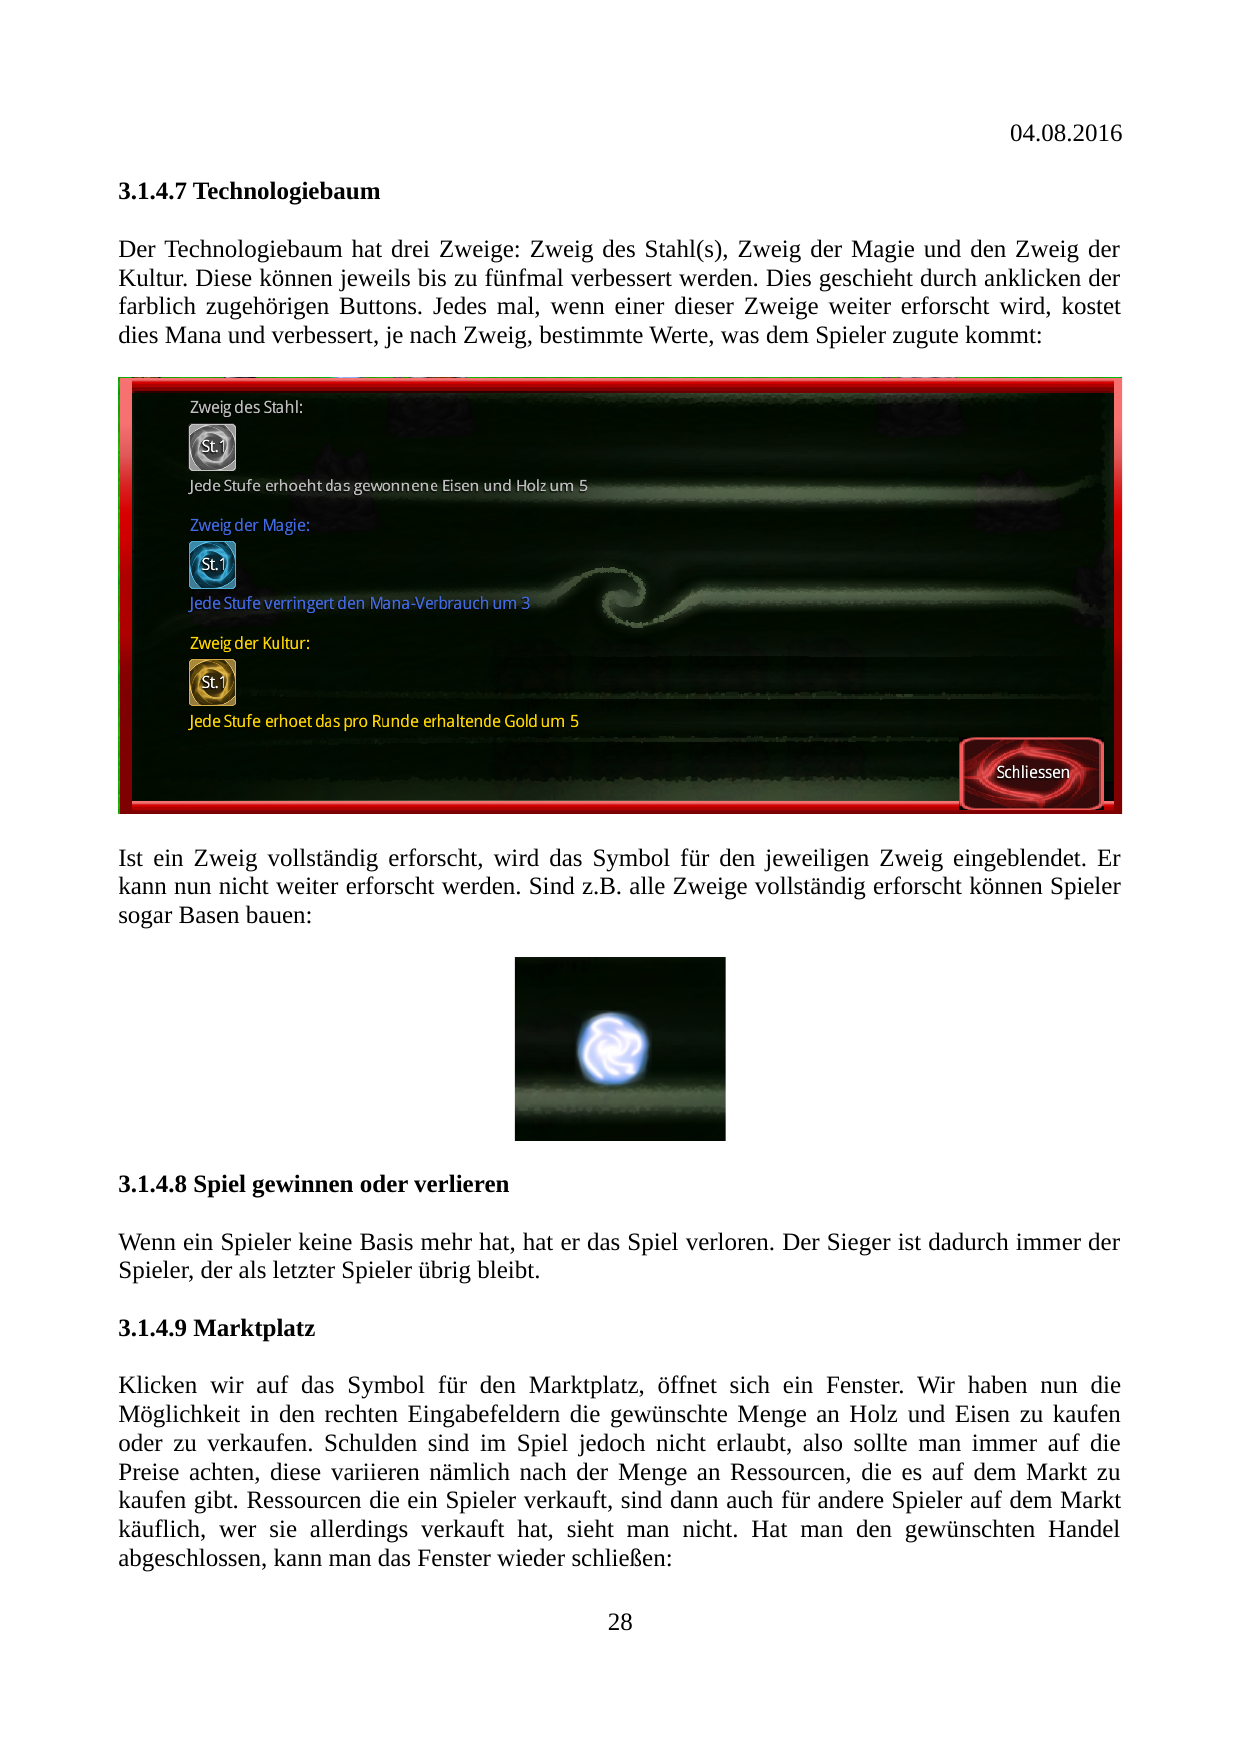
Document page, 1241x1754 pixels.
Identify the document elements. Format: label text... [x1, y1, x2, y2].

text 3.1.4.9 Marktplatz [118, 1313, 1122, 1342]
picture [118, 377, 1123, 814]
text Klicken wir auf das Symbol für den Marktplatz, öffnet sich ein Fenster. Wir haben nun die Möglichkeit in den rechten Eingabefeldern die gewünschte Menge an Holz und Eisen zu kaufen oder zu verkaufen. Schulden sind im Spiel jedoch nicht erlaubt, also sollte man immer auf die Preise achten, diese variieren nämlich nach der Menge an Ressourcen, die es auf dem Markt zu kaufen gibt. Ressourcen die ein Spieler verkauft, sind dann auch für andere Spieler auf dem Markt käuflich, wer sie allerdings verkauft hat, sieht man nicht. Hat man den gewünschten Handel abgeschlossen, kann man das Fenster wieder schließen: [118, 1370, 1122, 1572]
picture [514, 957, 726, 1141]
text Der Technologiebaum hat drei Zweige: Zweig des Stahl(s), Zweig der Magie und den Zweig der Kultur. Diese können jeweils bis zu fünfmal verbessert werden. Dies geschieht durch anklicken der farblich zugehörigen Buttons. Jedes mal, wenn einer dieser Zweige weiter erforscht wird, kostet dies Mana und verbessert, je nach Zweig, bestimmte Werte, was dem Spieler zugute kommt: [118, 234, 1122, 349]
text Wenn ein Spieler keine Basis mehr hat, hat er das Spiel verloren. Der Sieger ist dadurch immer der Spieler, der als letzter Spieler übrig bleibt. [118, 1227, 1122, 1284]
text Ist ein Zweig vollständig erforscht, wird das Symbol für den jeweiligen Zweig eingeblendet. Er kann nun nicht weiter erforscht werden. Sind z.B. alle Zweige vollständig erforscht können Spieler sogar Basen bauen: [118, 843, 1122, 929]
text 3.1.4.7 Technologiebaum [118, 176, 1122, 205]
text 3.1.4.8 Spiel gewinnen oder verlieren [118, 1169, 1122, 1198]
